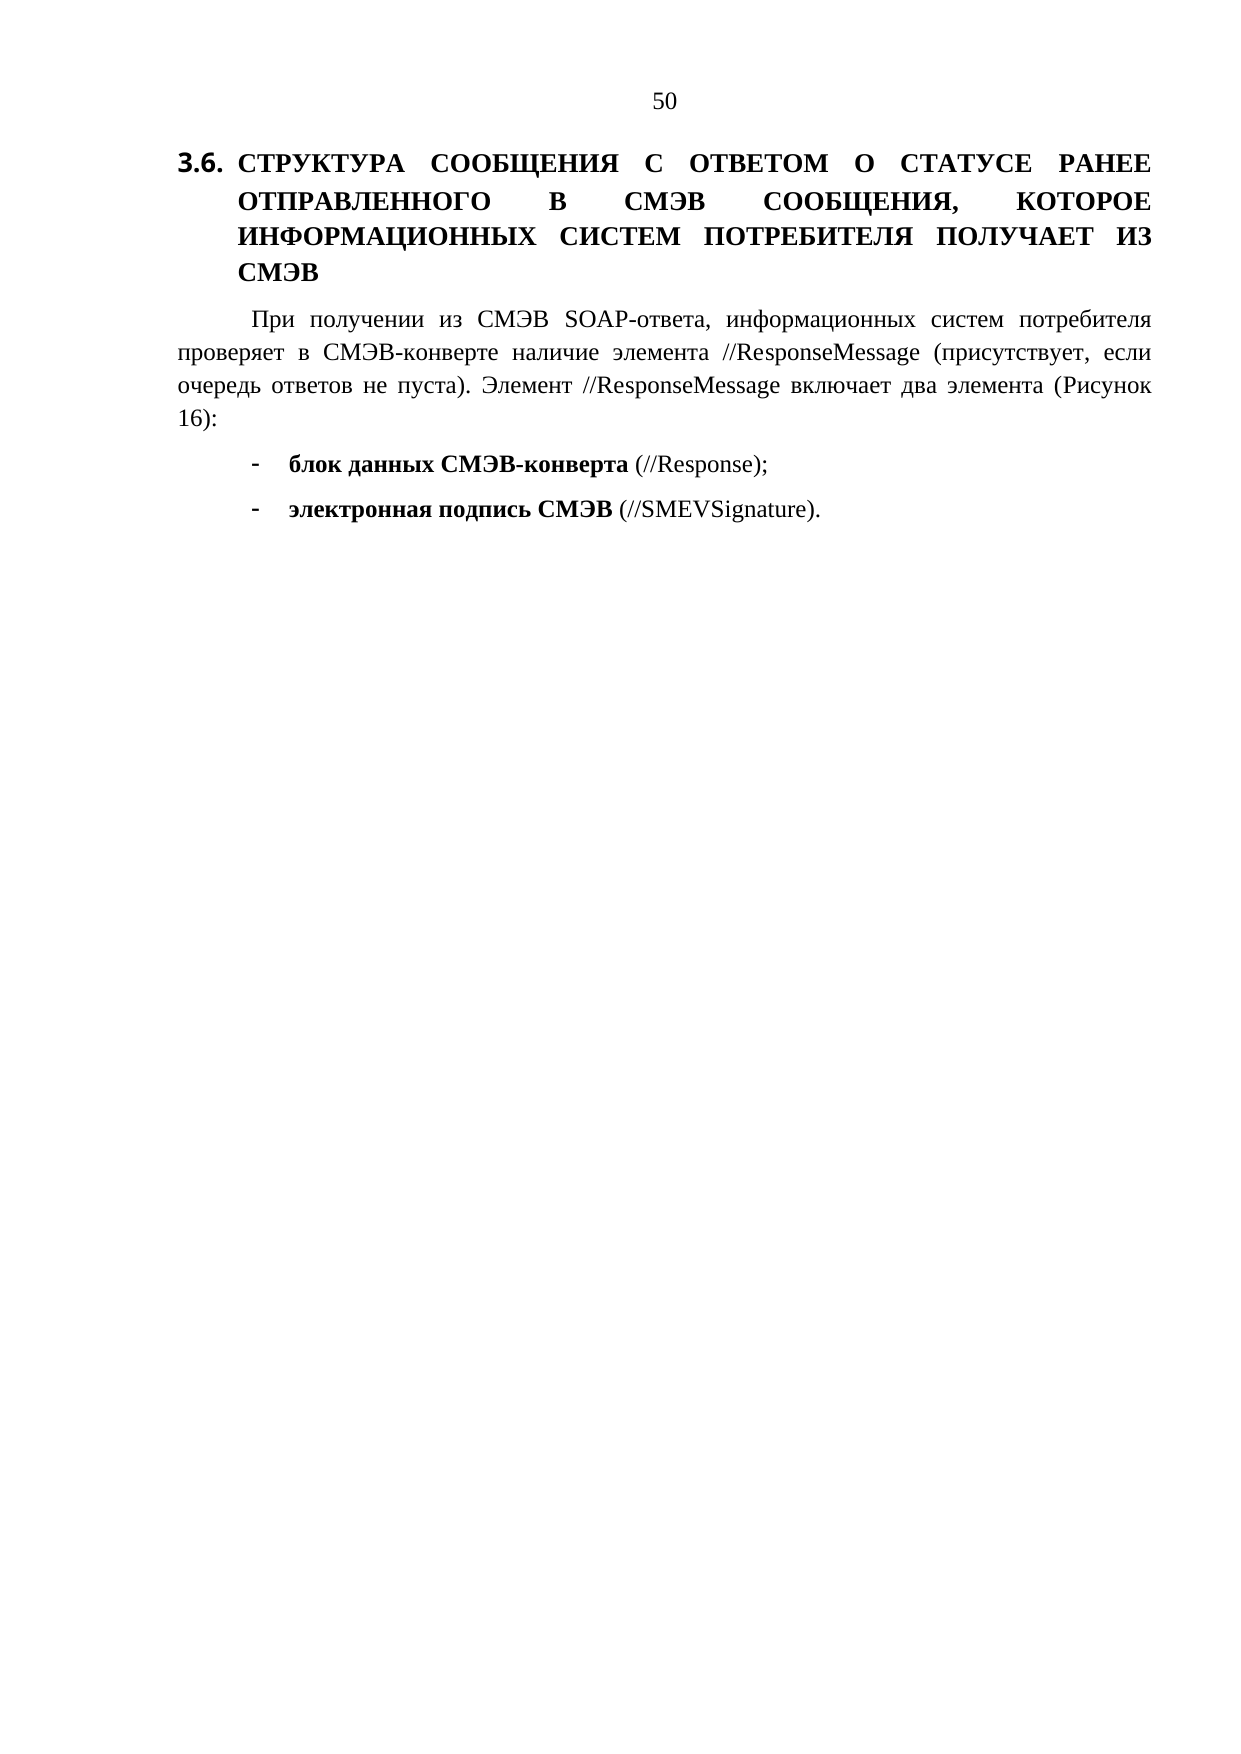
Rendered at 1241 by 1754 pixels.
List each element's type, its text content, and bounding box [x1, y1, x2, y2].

text При получении из СМЭВ SOAP-ответа, информационных систем потребителя проверяет в СМЭВ-конверте наличие элемента //ResponseMessage (присутствует, если очередь ответов не пуста). Элемент //ResponseMessage включает два элемента (Рисунок 16): [177, 304, 1152, 432]
list блок данных СМЭВ-конверта (//Response); [251, 449, 1152, 478]
subtitle Структура сообщения с ответом о статусе ранее отправленного в СМЭВ сообщения, которое информационных систем потребителя получает из СМЭВ [177, 143, 1152, 287]
list электронная подпись СМЭВ (//SMEVSignature). [251, 494, 1152, 523]
